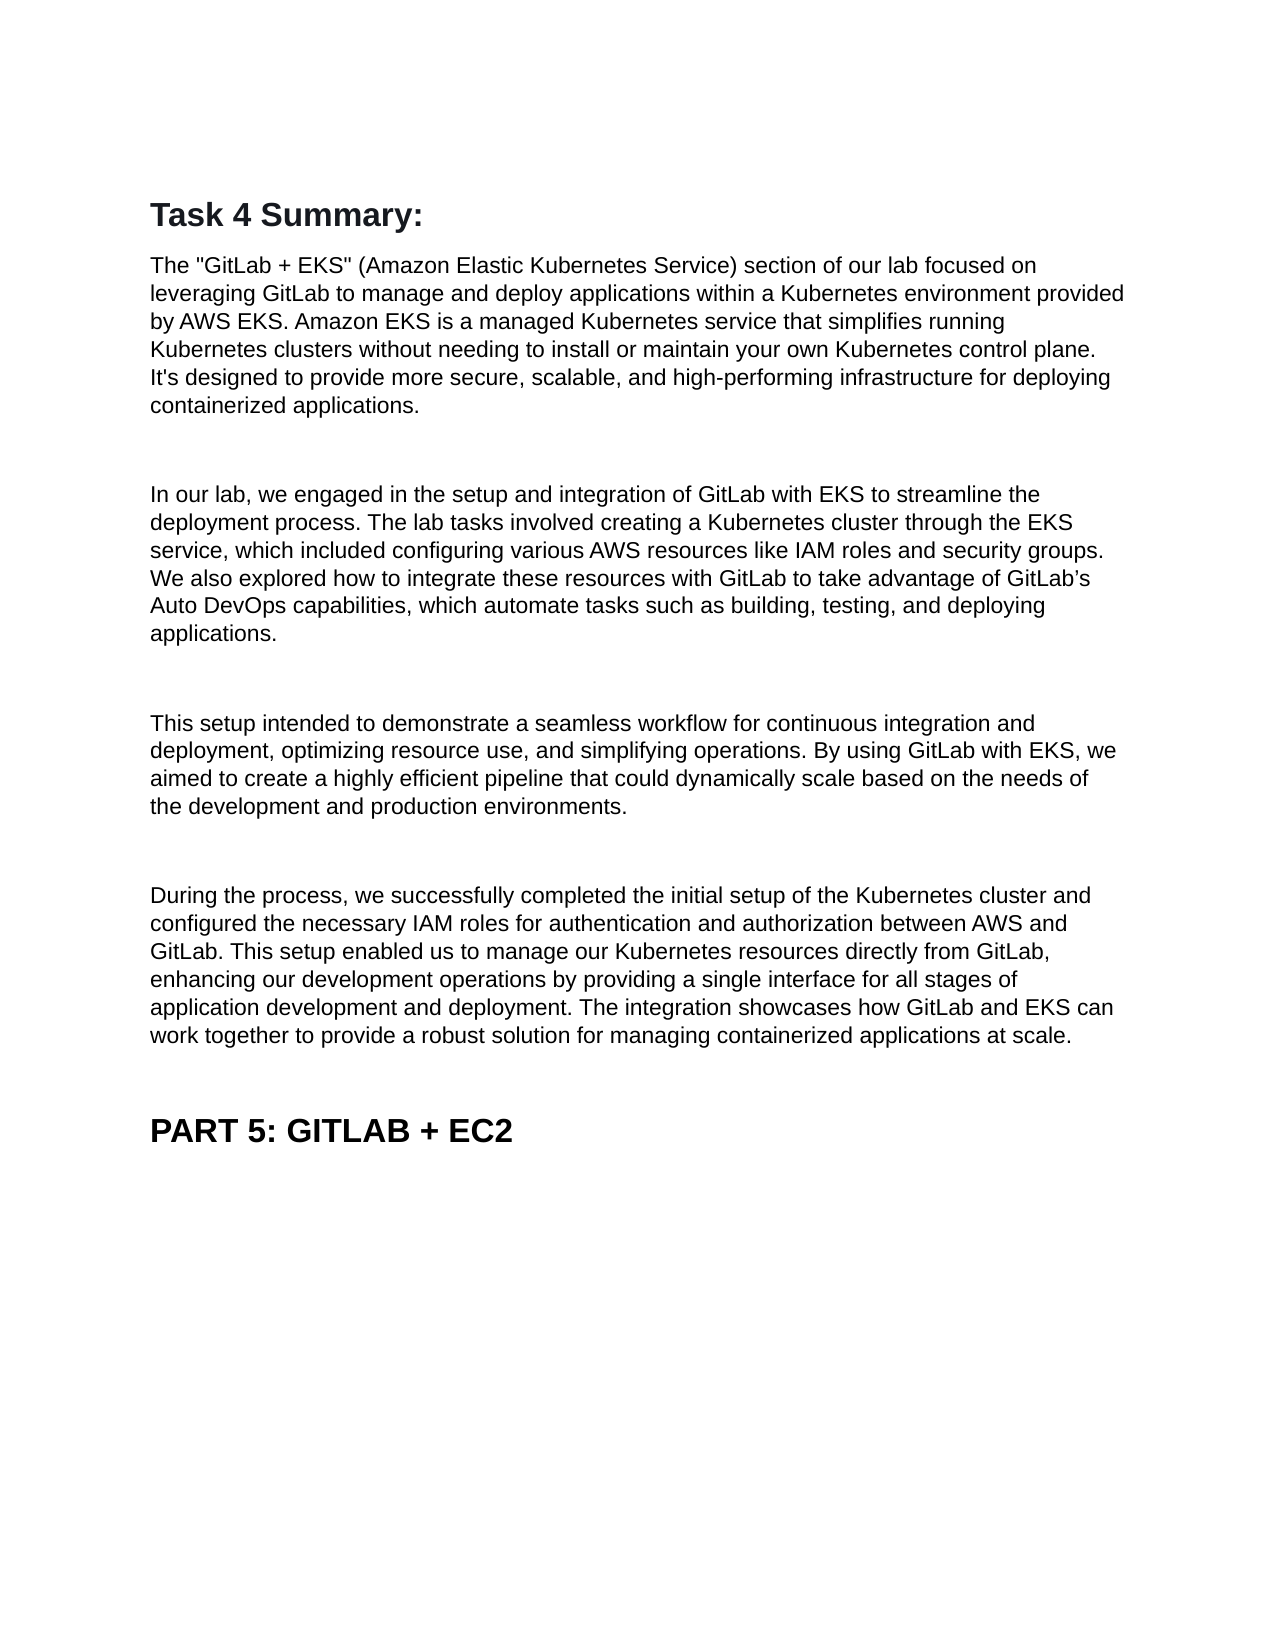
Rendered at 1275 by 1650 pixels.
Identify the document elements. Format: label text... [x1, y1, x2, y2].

text Task 4 Summary: [150, 194, 1125, 233]
text PART 5: GITLAB + EC2 [150, 1111, 1125, 1149]
text This setup intended to demonstrate a seamless workflow for continuous integration and deployment, optimizing resource use, and simplifying operations. By using GitLab with EKS, we aimed to create a highly efficient pipeline that could dynamically scale based on the needs of the development and production environments. [150, 709, 1125, 819]
text During the process, we successfully completed the initial setup of the Kubernetes cluster and configured the necessary IAM roles for authentication and authorization between AWS and GitLab. This setup enabled us to manage our Kubernetes resources directly from GitLab, enhancing our development operations by providing a single interface for all stages of application development and deployment. The integration showcases how GitLab and EKS can work together to provide a robust solution for managing containerized applications at scale. [150, 882, 1125, 1048]
text The "GitLab + EKS" (Amazon Elastic Kubernetes Service) section of our lab focused on leveraging GitLab to manage and deploy applications within a Kubernetes environment provided by AWS EKS. Amazon EKS is a managed Kubernetes service that simplifies running Kubernetes clusters without needing to install or maintain your own Kubernetes control plane. It's designed to provide more secure, scalable, and high-performing infrastructure for deploying containerized applications. [150, 252, 1125, 418]
text In our lab, we engaged in the setup and integration of GitLab with EKS to streamline the deployment process. The lab tasks involved creating a Kubernetes cluster through the EKS service, which included configuring various AWS resources like IAM roles and security groups. We also explored how to integrate these resources with GitLab to take advantage of GitLab’s Auto DevOps capabilities, which automate tasks such as building, testing, and deploying applications. [150, 481, 1125, 647]
